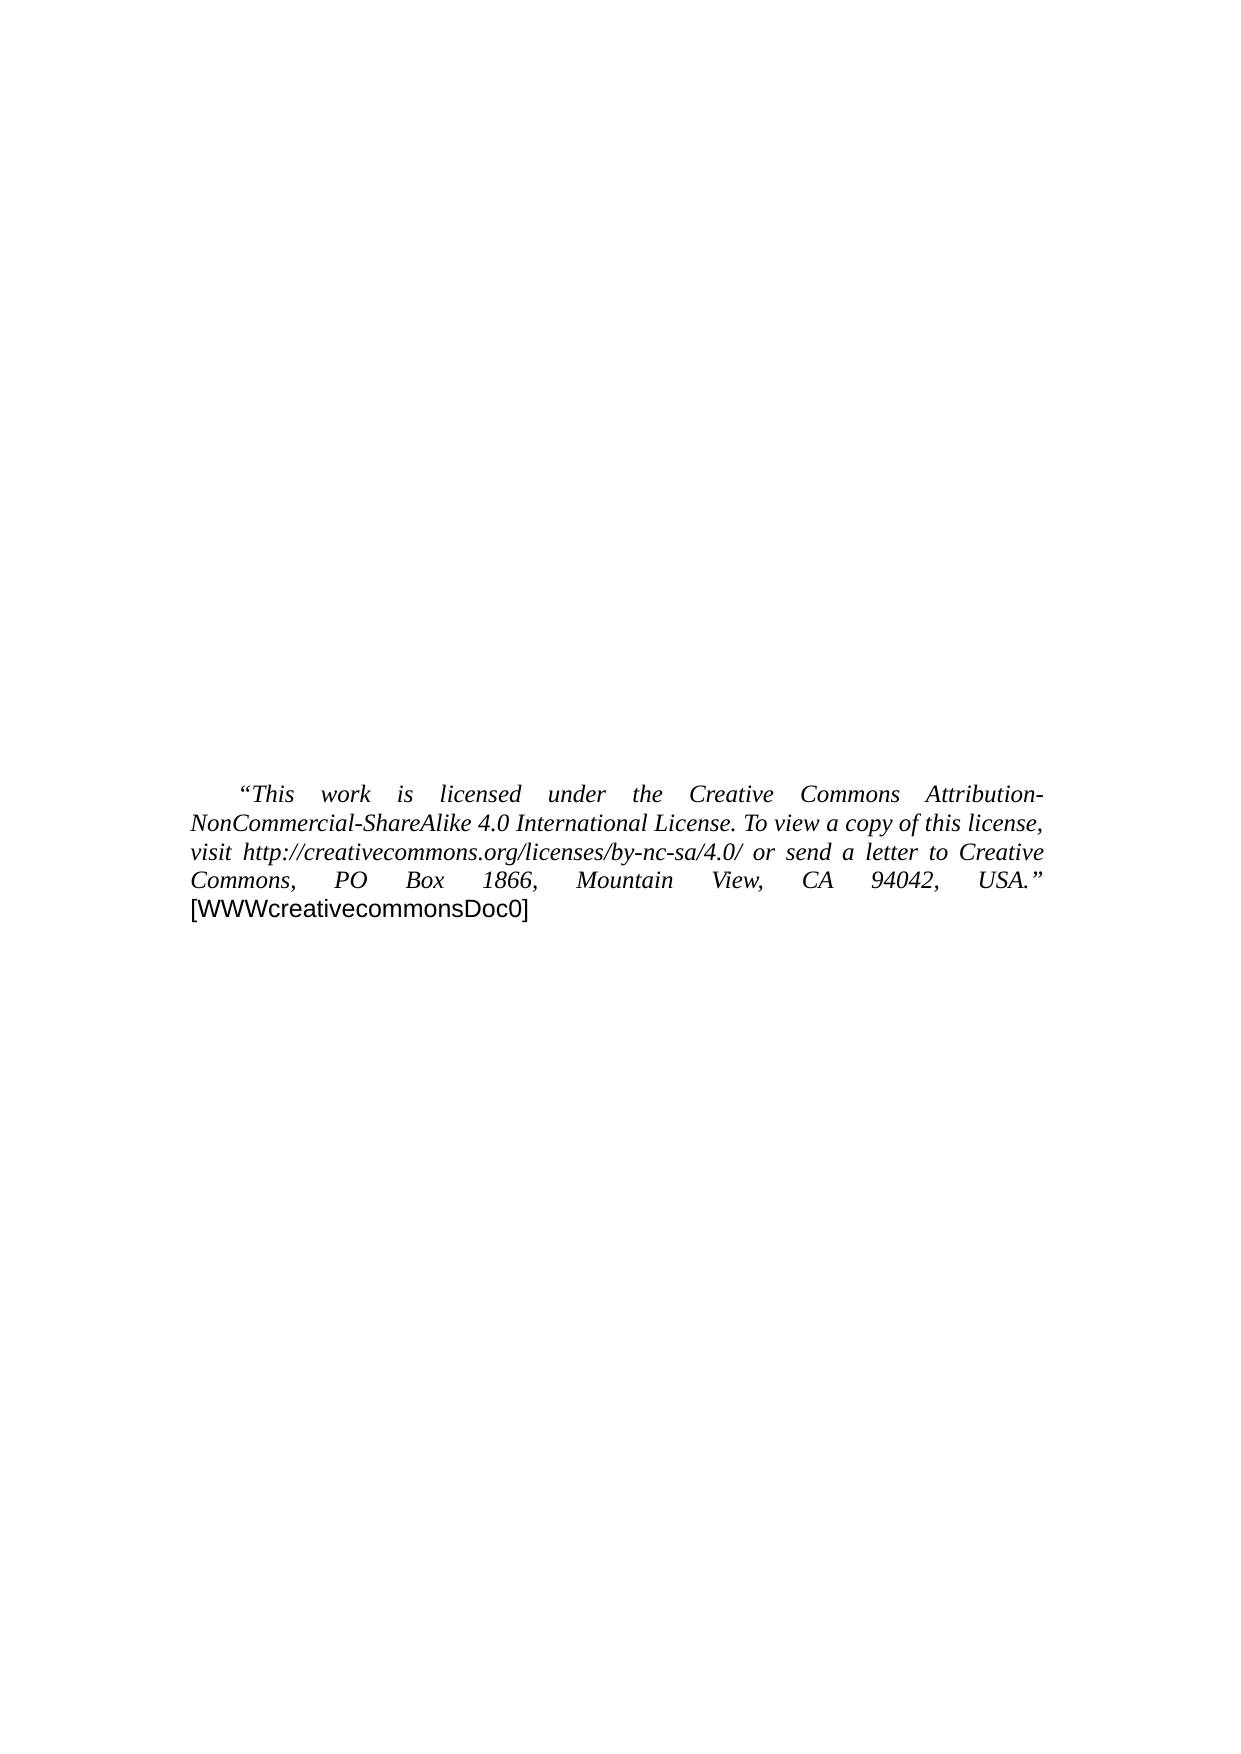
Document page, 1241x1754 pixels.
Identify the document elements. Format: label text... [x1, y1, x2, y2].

text “This work is licensed under the Creative Commons Attribution-NonCommercial-ShareAlike 4.0 International License. To view a copy of this license, visit http://creativecommons.org/licenses/by-nc-sa/4.0/ or send a letter to Creative Commons, PO Box 1866, Mountain View, CA 94042, USA.” [WWWcreativecommonsDoc0] [190, 779, 1047, 923]
